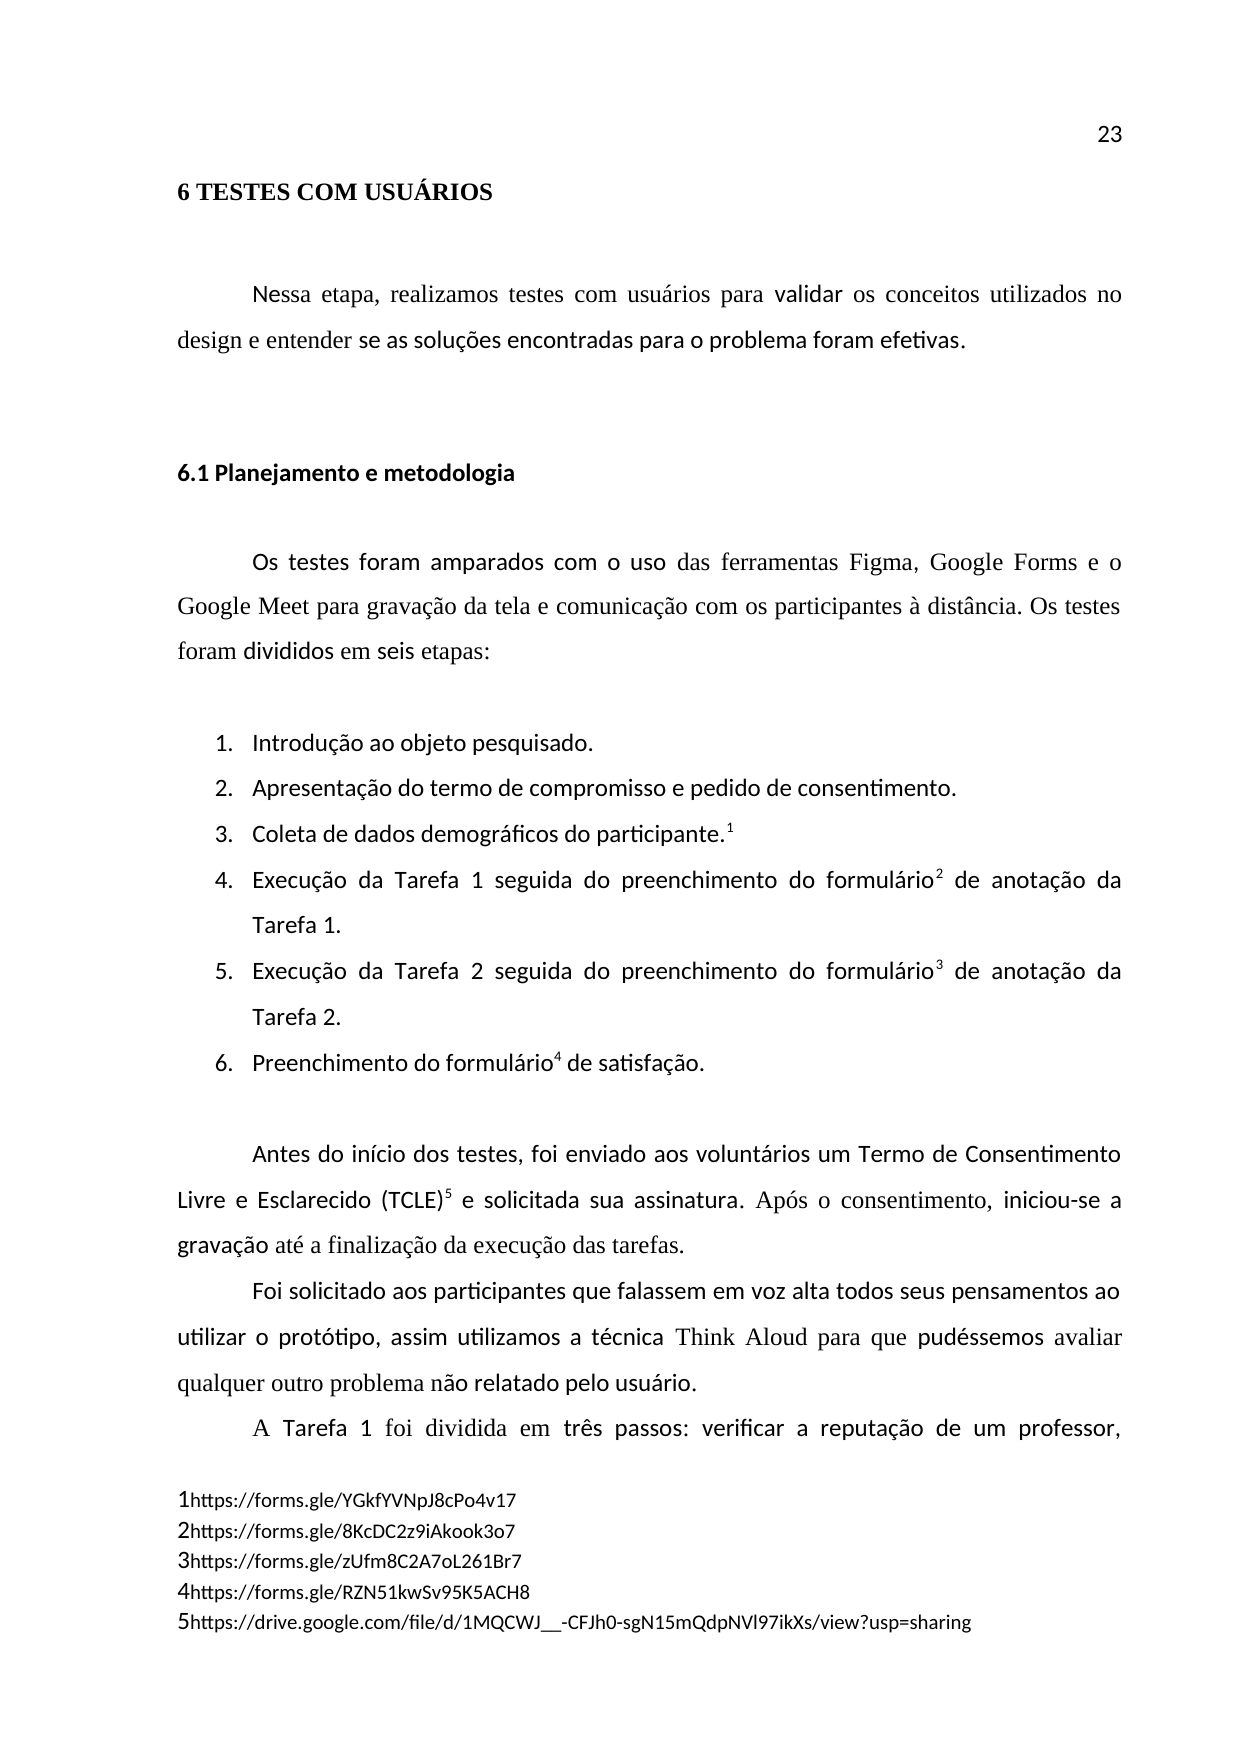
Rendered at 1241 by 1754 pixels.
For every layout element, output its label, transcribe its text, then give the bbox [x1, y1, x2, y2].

subtitle 6 TESTES COM USUÁRIOS [177, 177, 1122, 206]
text Os testes foram amparados com o uso das ferramentas Figma, Google Forms e o Google Meet para gravação da tela e comunicação com os participantes à distância. Os testes foram divididos em seis etapas: [177, 546, 1122, 666]
list Execução da Tarefa 1 seguida do preenchimento do formulário de anotação da Tarefa 1. [214, 864, 1122, 940]
text Foi solicitado aos participantes que falassem em voz alta todos seus pensamentos ao utilizar o protótipo, assim utilizamos a técnica Think Aloud para que pudéssemos avaliar qualquer outro problema não relatado pelo usuário. [177, 1275, 1122, 1397]
list https://forms.gle/8KcDC2z9iAkook3o7 [177, 1514, 1122, 1544]
list Coleta de dados demográficos do participante. [214, 818, 1122, 849]
text Nessa etapa, realizamos testes com usuários para validar os conceitos utilizados no design e entender se as soluções encontradas para o problema foram efetivas. [177, 278, 1122, 355]
list https://forms.gle/YGkfYVNpJ8cPo4v17 [177, 1483, 1122, 1514]
text https://drive.google.com/file/d/1MQCWJ__-CFJh0-sgN15mQdpNVl97ikXs/view?usp=sharing [177, 1605, 1122, 1636]
list https://forms.gle/zUfm8C2A7oL261Br7 [177, 1544, 1122, 1575]
list Introdução ao objeto pesquisado. [214, 727, 1122, 757]
subtitle 6.1 Planejamento e metodologia [177, 457, 1122, 488]
text Antes do início dos testes, foi enviado aos voluntários um Termo de Consentimento Livre e Esclarecido (TCLE) e solicitada sua assinatura. Após o consentimento, iniciou-se a gravação até a finalização da execução das tarefas. [177, 1138, 1122, 1260]
list https://forms.gle/RZN51kwSv95K5ACH8 [177, 1575, 1122, 1605]
list Preenchimento do formulário de satisfação. [214, 1047, 1122, 1077]
list Apresentação do termo de compromisso e pedido de consentimento. [214, 772, 1122, 803]
text A Tarefa 1 foi dividida em três passos: verificar a reputação de um professor, [177, 1413, 1122, 1443]
list Execução da Tarefa 2 seguida do preenchimento do formulário de anotação da Tarefa 2. [214, 955, 1122, 1032]
